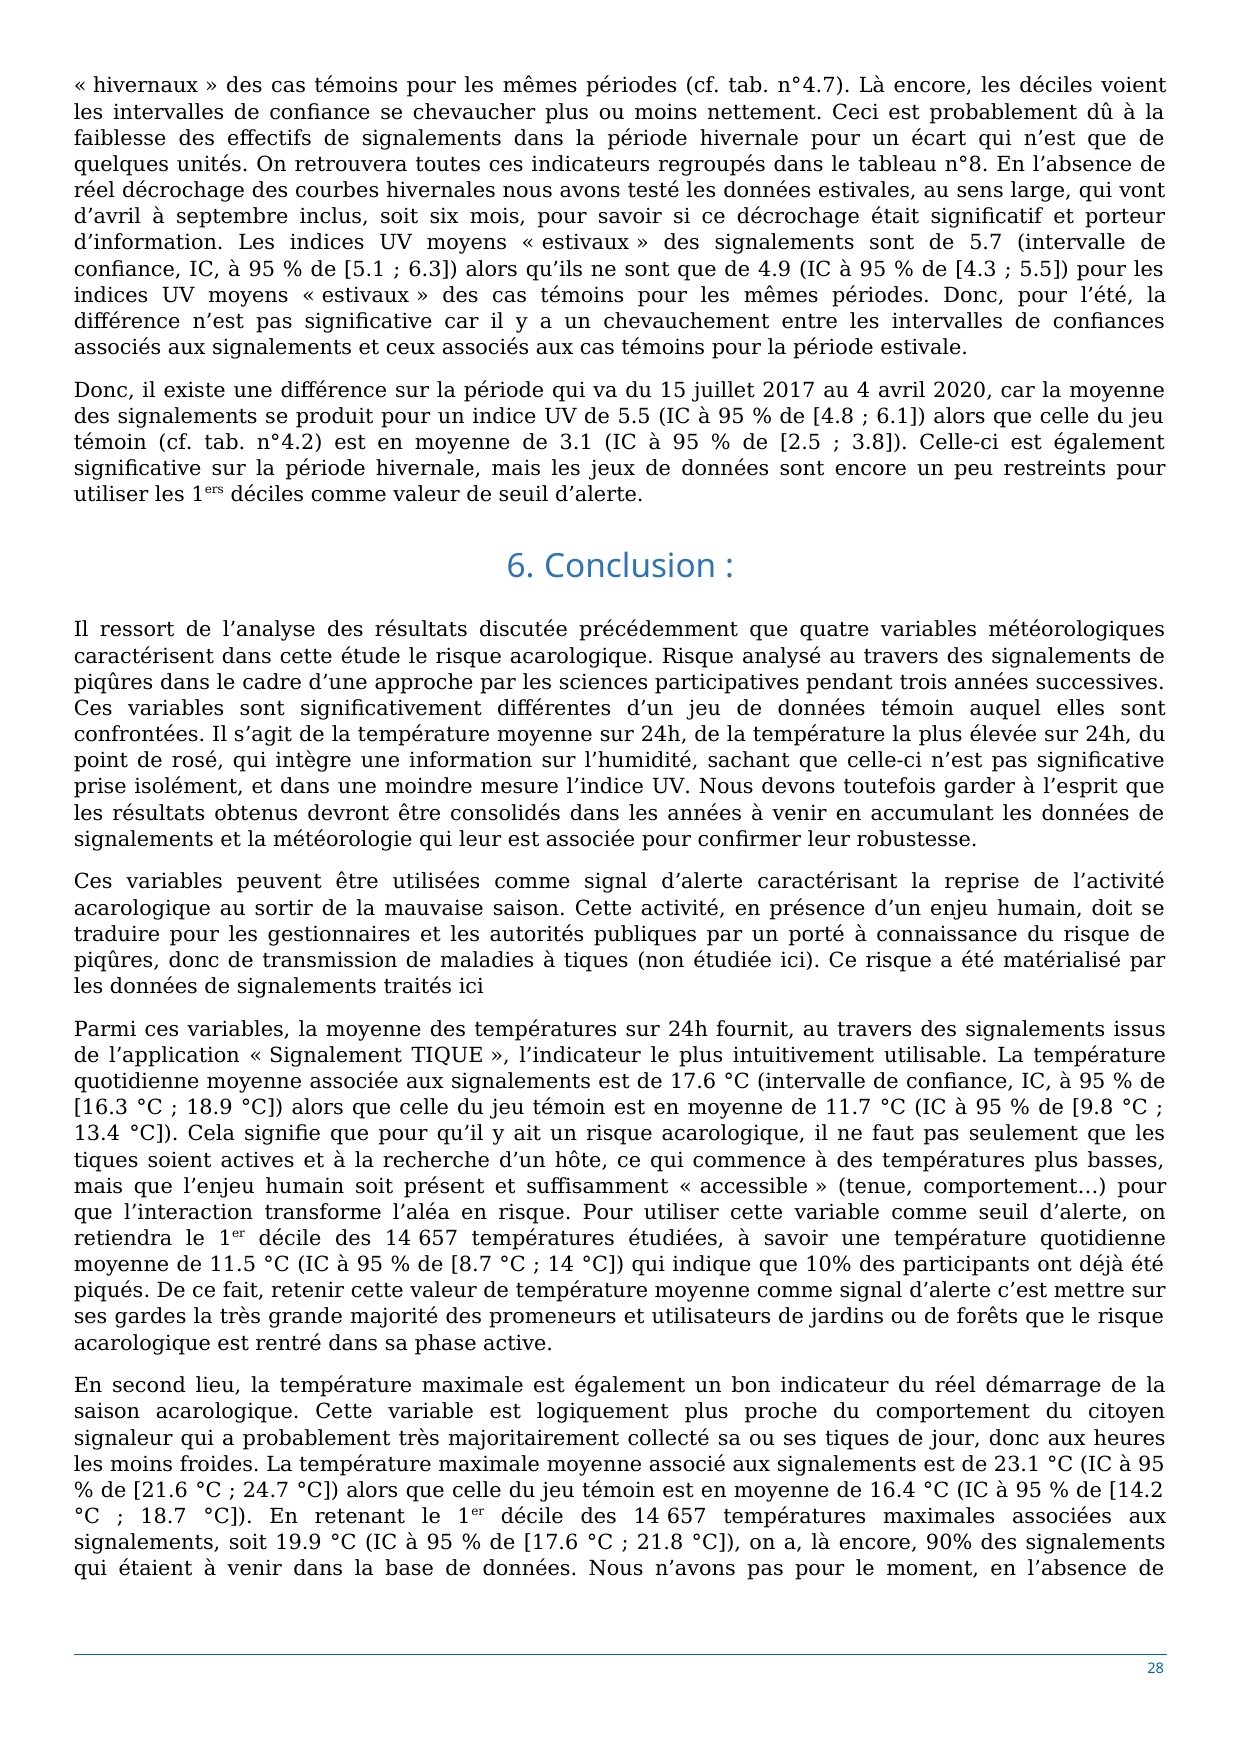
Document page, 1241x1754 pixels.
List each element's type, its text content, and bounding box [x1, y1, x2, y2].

text Il ressort de l’analyse des résultats discutée précédemment que quatre variables météorologiques caractérisent dans cette étude le risque acarologique. Risque analysé au travers des signalements de piqûres dans le cadre d’une approche par les sciences participatives pendant trois années successives. Ces variables sont significativement différentes d’un jeu de données témoin auquel elles sont confrontées. Il s’agit de la température moyenne sur 24h, de la température la plus élevée sur 24h, du point de rosé, qui intègre une information sur l’humidité, sachant que celle-ci n’est pas significative prise isolément, et dans une moindre mesure l’indice UV. Nous devons toutefois garder à l’esprit que les résultats obtenus devront être consolidés dans les années à venir en accumulant les données de signalements et la météorologie qui leur est associée pour confirmer leur robustesse. [73, 617, 1167, 851]
subtitle Conclusion : [73, 542, 1167, 587]
text « hivernaux » des cas témoins pour les mêmes périodes (cf. tab. n°4.7). Là encore, les déciles voient les intervalles de confiance se chevaucher plus ou moins nettement. Ceci est probablement dû à la faiblesse des effectifs de signalements dans la période hivernale pour un écart qui n’est que de quelques unités. On retrouvera toutes ces indicateurs regroupés dans le tableau n°8. En l’absence de réel décrochage des courbes hivernales nous avons testé les données estivales, au sens large, qui vont d’avril à septembre inclus, soit six mois, pour savoir si ce décrochage était significatif et porteur d’information. Les indices UV moyens « estivaux » des signalements sont de 5.7 (intervalle de confiance, IC, à 95 % de [5.1 ; 6.3]) alors qu’ils ne sont que de 4.9 (IC à 95 % de [4.3 ; 5.5]) pour les indices UV moyens « estivaux » des cas témoins pour les mêmes périodes. Donc, pour l’été, la différence n’est pas significative car il y a un chevauchement entre les intervalles de confiances associés aux signalements et ceux associés aux cas témoins pour la période estivale. [73, 73, 1167, 359]
text Ces variables peuvent être utilisées comme signal d’alerte caractérisant la reprise de l’activité acarologique au sortir de la mauvaise saison. Cette activité, en présence d’un enjeu humain, doit se traduire pour les gestionnaires et les autorités publiques par un porté à connaissance du risque de piqûres, donc de transmission de maladies à tiques (non étudiée ici). Ce risque a été matérialisé par les données de signalements traités ici [73, 869, 1167, 998]
text Parmi ces variables, la moyenne des températures sur 24h fournit, au travers des signalements issus de l’application « Signalement TIQUE », l’indicateur le plus intuitivement utilisable. La température quotidienne moyenne associée aux signalements est de 17.6 °C (intervalle de confiance, IC, à 95 % de [16.3 °C ; 18.9 °C]) alors que celle du jeu témoin est en moyenne de 11.7 °C (IC à 95 % de [9.8 °C ; 13.4 °C]). Cela signifie que pour qu’il y ait un risque acarologique, il ne faut pas seulement que les tiques soient actives et à la recherche d’un hôte, ce qui commence à des températures plus basses, mais que l’enjeu humain soit présent et suffisamment « accessible » (tenue, comportement…) pour que l’interaction transforme l’aléa en risque. Pour utiliser cette variable comme seuil d’alerte, on retiendra le 1er décile des 14 657 températures étudiées, à savoir une température quotidienne moyenne de 11.5 °C (IC à 95 % de [8.7 °C ; 14 °C]) qui indique que 10% des participants ont déjà été piqués. De ce fait, retenir cette valeur de température moyenne comme signal d’alerte c’est mettre sur ses gardes la très grande majorité des promeneurs et utilisateurs de jardins ou de forêts que le risque acarologique est rentré dans sa phase active. [73, 1017, 1167, 1355]
text En second lieu, la température maximale est également un bon indicateur du réel démarrage de la saison acarologique. Cette variable est logiquement plus proche du comportement du citoyen signaleur qui a probablement très majoritairement collecté sa ou ses tiques de jour, donc aux heures les moins froides. La température maximale moyenne associé aux signalements est de 23.1 °C (IC à 95 % de [21.6 °C ; 24.7 °C]) alors que celle du jeu témoin est en moyenne de 16.4 °C (IC à 95 % de [14.2 °C ; 18.7 °C]). En retenant le 1er décile des 14 657 températures maximales associées aux signalements, soit 19.9 °C (IC à 95 % de [17.6 °C ; 21.8 °C]), on a, là encore, 90% des signalements qui étaient à venir dans la base de données. Nous n’avons pas pour le moment, en l’absence de [73, 1373, 1167, 1581]
text Donc, il existe une différence sur la période qui va du 15 juillet 2017 au 4 avril 2020, car la moyenne des signalements se produit pour un indice UV de 5.5 (IC à 95 % de [4.8 ; 6.1]) alors que celle du jeu témoin (cf. tab. n°4.2) est en moyenne de 3.1 (IC à 95 % de [2.5 ; 3.8]). Celle-ci est également significative sur la période hivernale, mais les jeux de données sont encore un peu restreints pour utiliser les 1ers déciles comme valeur de seuil d’alerte. [73, 378, 1167, 507]
